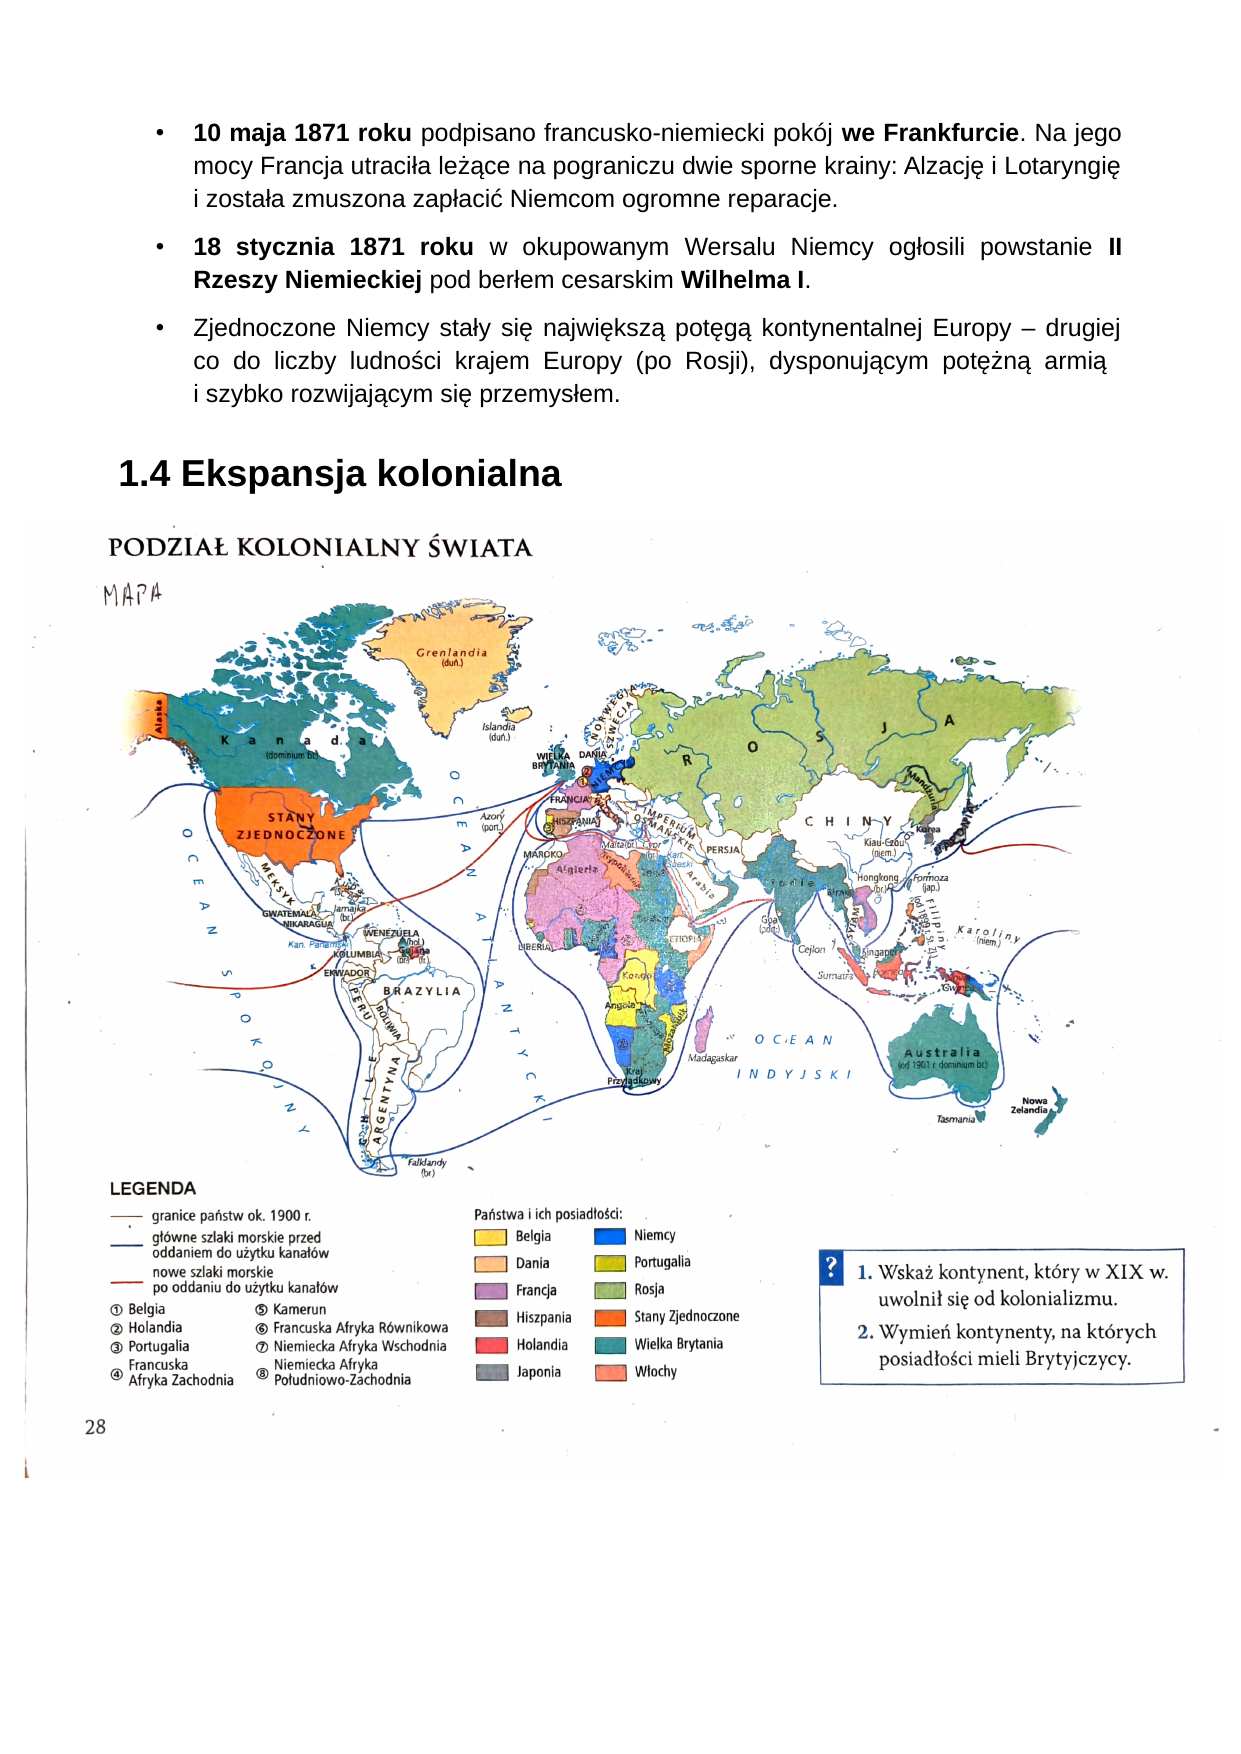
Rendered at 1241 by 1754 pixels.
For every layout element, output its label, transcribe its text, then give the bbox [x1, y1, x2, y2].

list 18 stycznia 1871 roku w okupowanym Wersalu Niemcy ogłosili powstanie II Rzeszy Niemieckiej pod berłem cesarskim Wilhelma I. [156, 232, 1122, 294]
subtitle 1.4 Ekspansja kolonialna [118, 451, 1122, 494]
list 10 maja 1871 roku podpisano francusko-niemiecki pokój we Frankfurcie. Na jego mocy Francja utraciła leżące na pograniczu dwie sporne krainy: Alzację i Lotaryngię i została zmuszona zapłacić Niemcom ogromne reparacje. [156, 118, 1122, 213]
picture [24, 518, 1221, 1478]
list Zjednoczone Niemcy stały się największą potęgą kontynentalnej Europy – drugiej co do liczby ludności krajem Europy (po Rosji), dysponującym potężną armią i szybko rozwijającym się przemysłem. [156, 313, 1122, 407]
